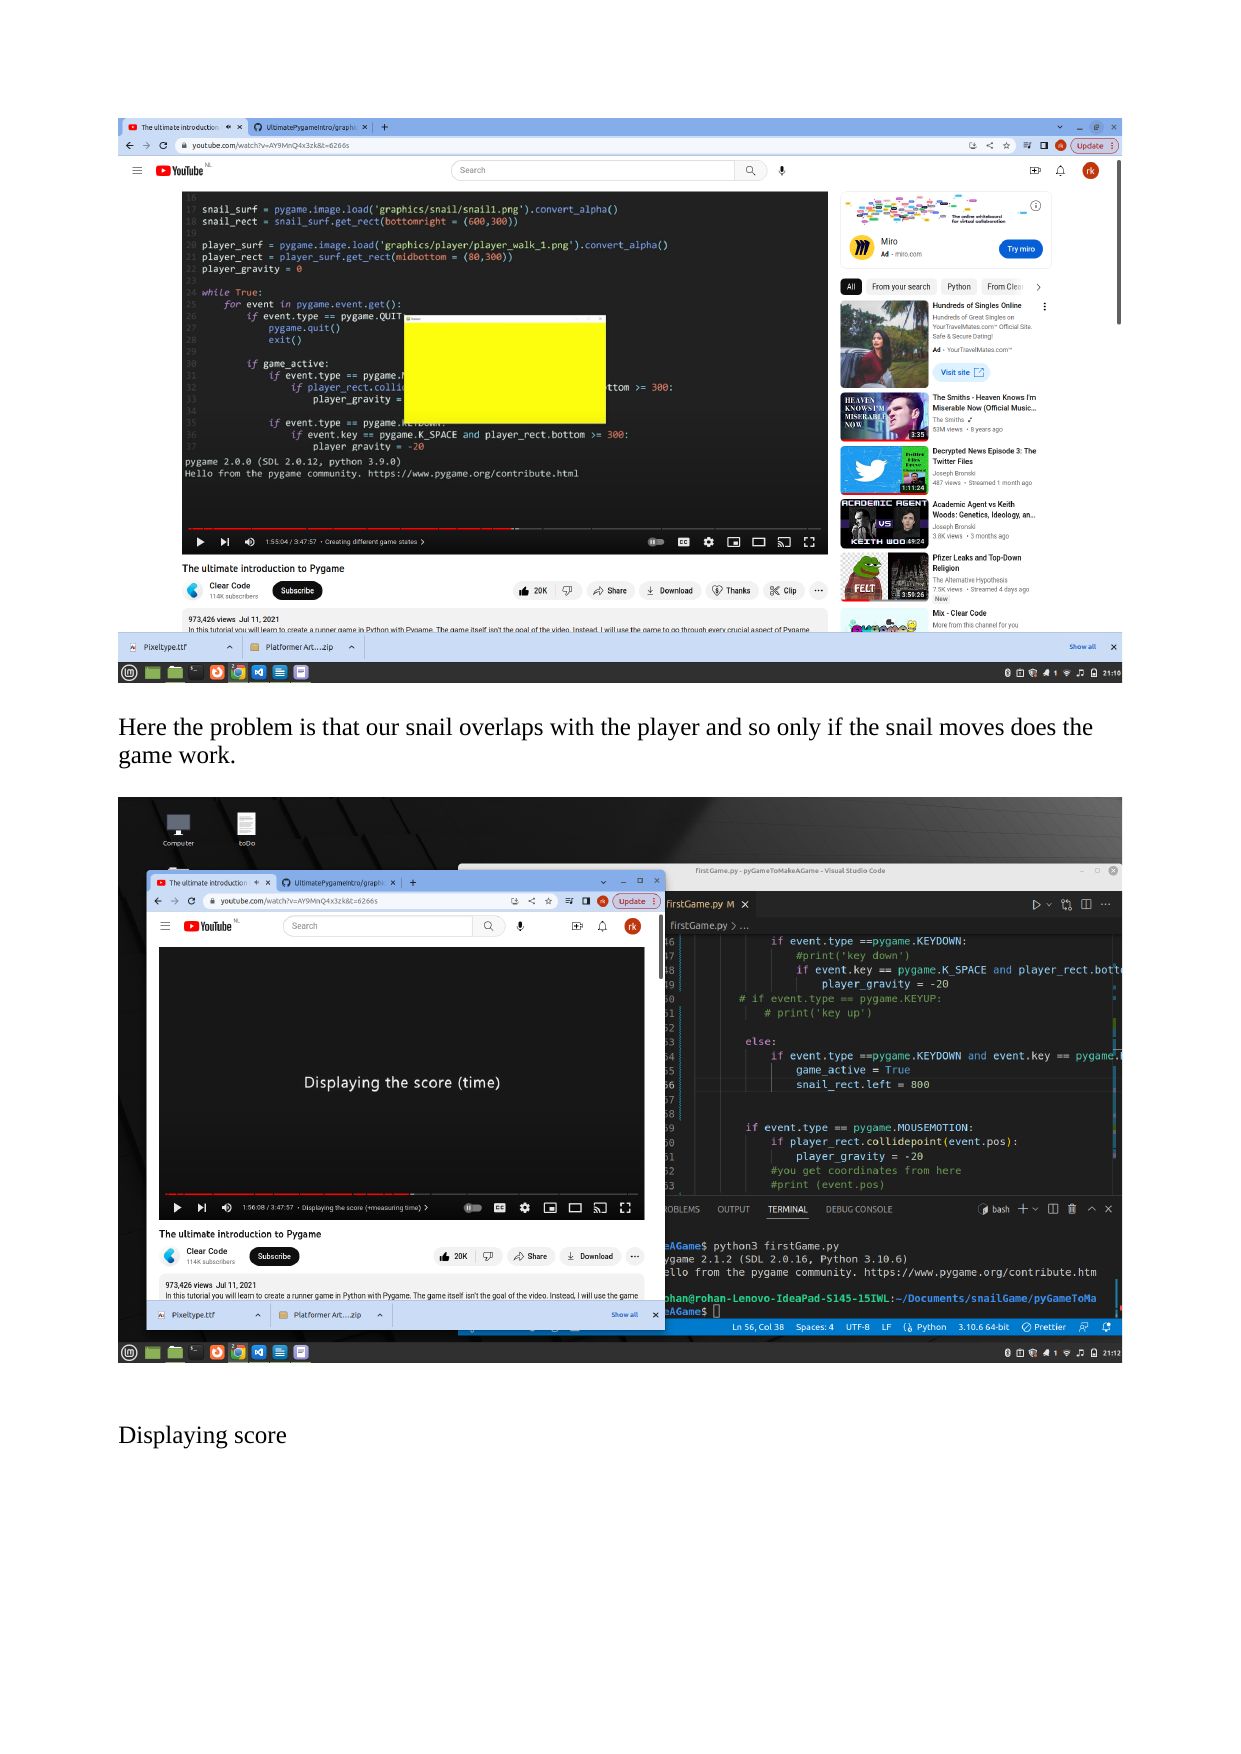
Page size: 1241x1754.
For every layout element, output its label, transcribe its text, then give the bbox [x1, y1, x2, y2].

text Here the problem is that our snail overlaps with the player and so only if the snail moves does the game work. [118, 712, 1122, 769]
picture [118, 118, 1123, 683]
picture [118, 797, 1123, 1363]
text Displaying score [118, 1420, 1122, 1449]
